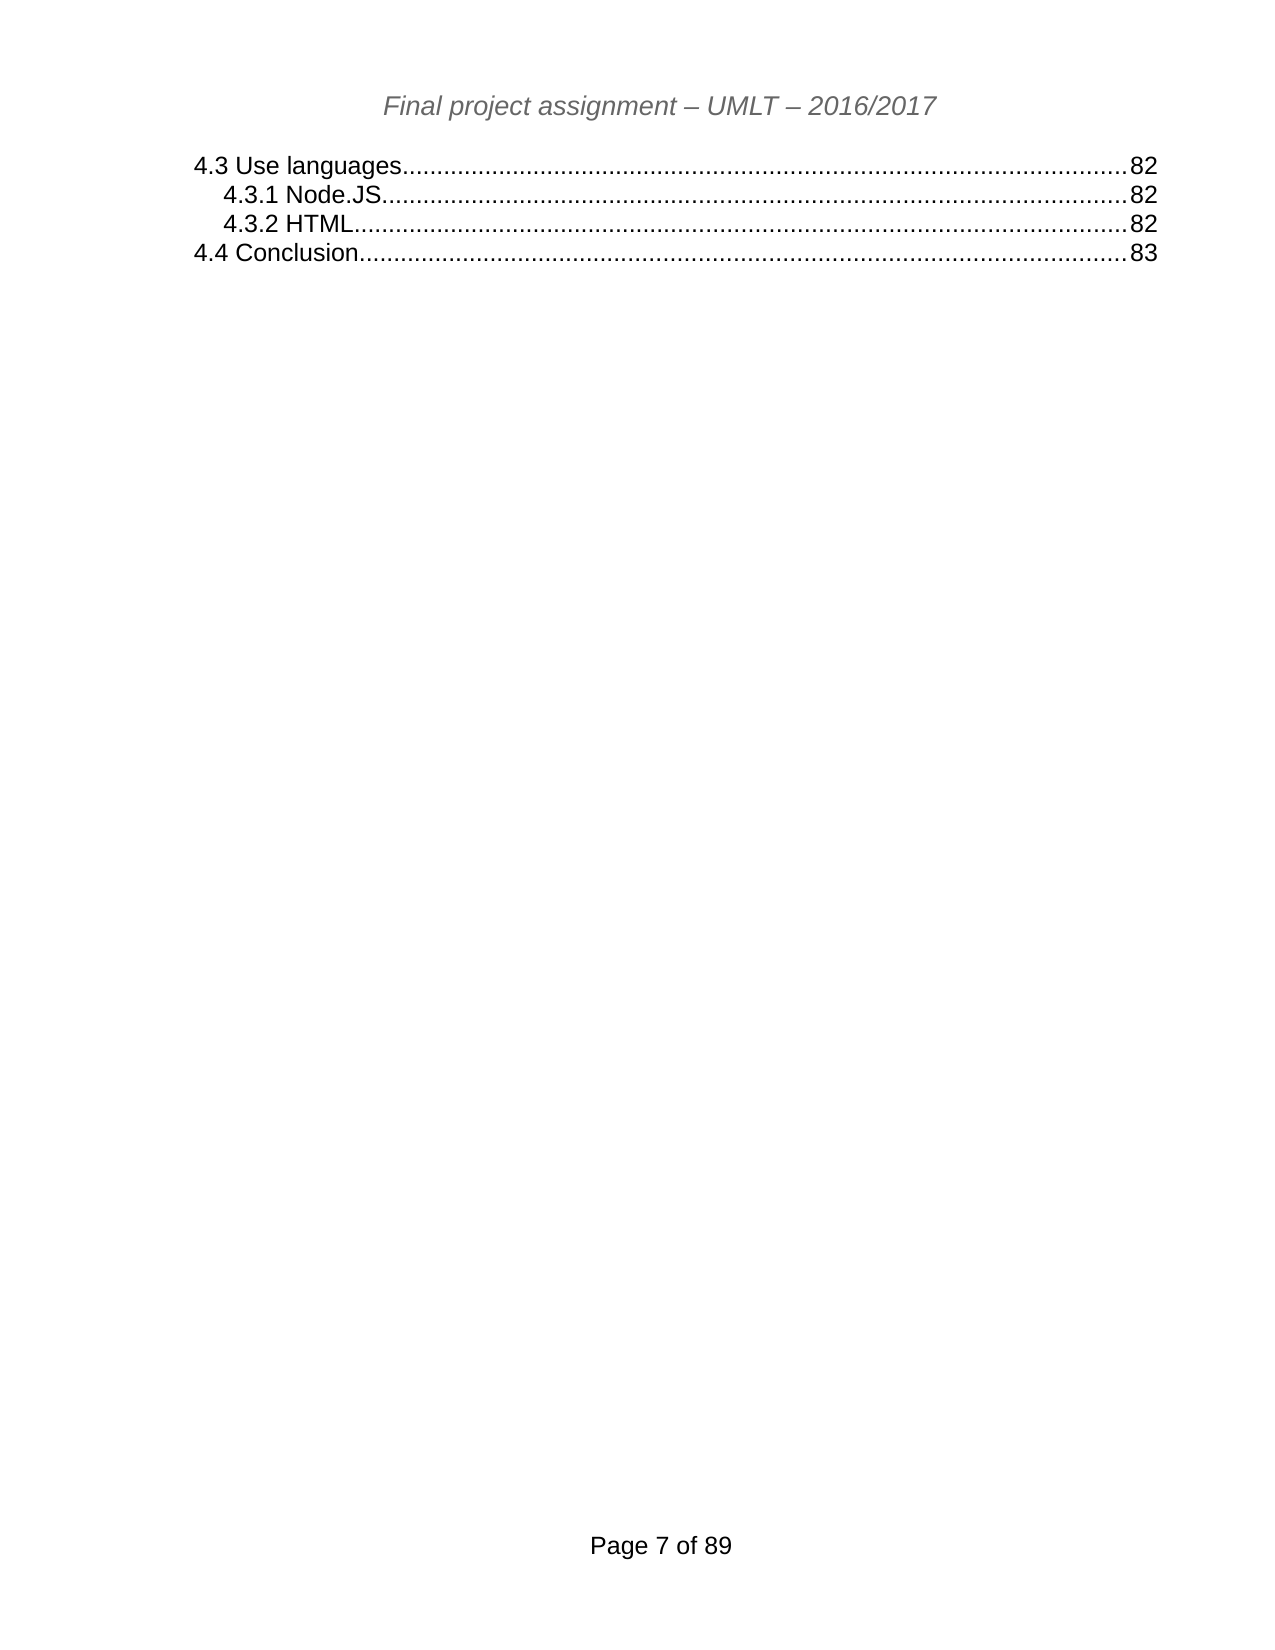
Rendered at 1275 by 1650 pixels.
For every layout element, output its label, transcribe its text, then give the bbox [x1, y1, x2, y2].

text 4.4 Conclusion 83 [193, 237, 1158, 266]
text 4.3 Use languages 82 [193, 151, 1158, 180]
text 4.3.1 Node.JS 82 [223, 180, 1158, 209]
text 4.3.2 HTML 82 [223, 209, 1158, 237]
